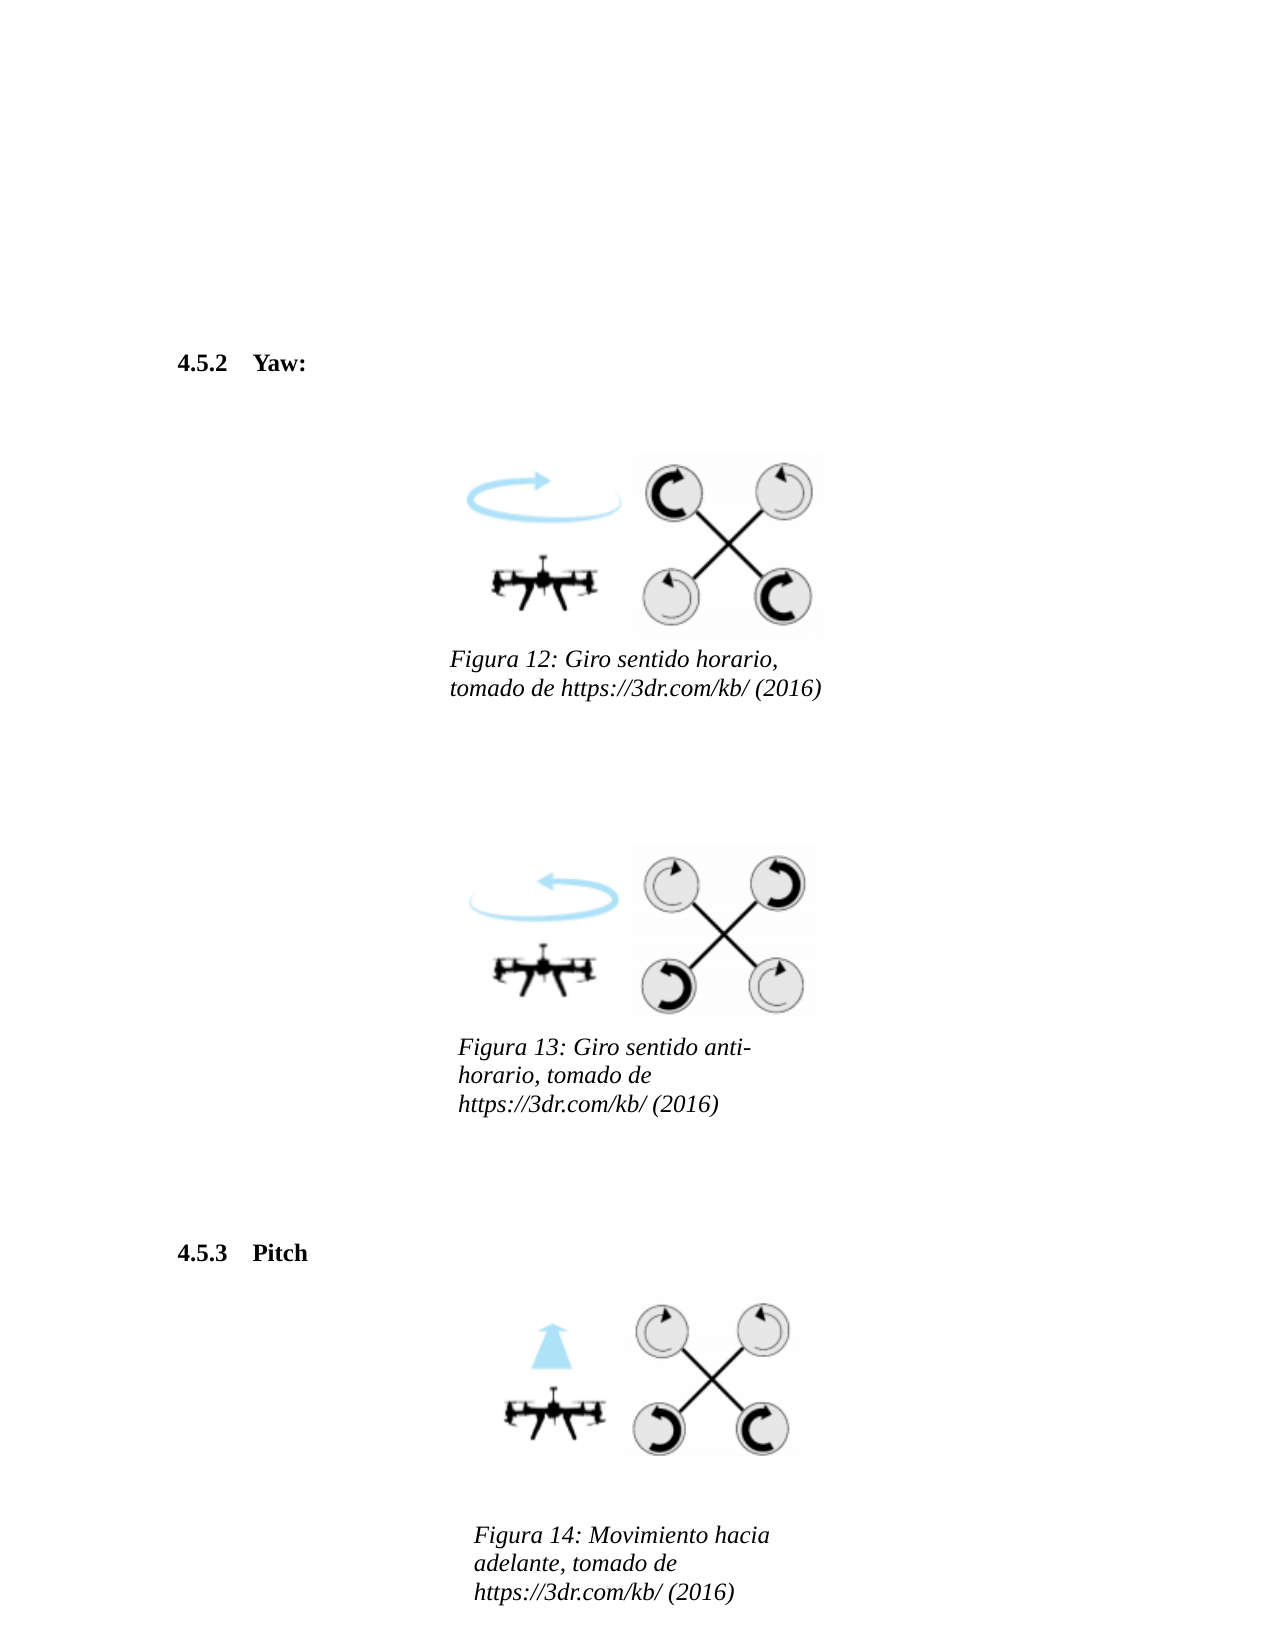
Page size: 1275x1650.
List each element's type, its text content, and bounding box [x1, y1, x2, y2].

text Figura 14: Movimiento hacia adelante, tomado de https://3dr.com/kb/ (2016) [473, 1467, 802, 1606]
text Figura 13: Giro sentido anti-horario, tomado de https://3dr.com/kb/ (2016) [458, 1027, 817, 1118]
picture [457, 843, 818, 1027]
subtitle Yaw: [177, 348, 1098, 377]
picture [473, 1291, 802, 1467]
subtitle Pitch [177, 1238, 1098, 1267]
text Figura 12: Giro sentido horario, tomado de https://3dr.com/kb/ (2016) [449, 639, 826, 702]
picture [449, 451, 826, 639]
